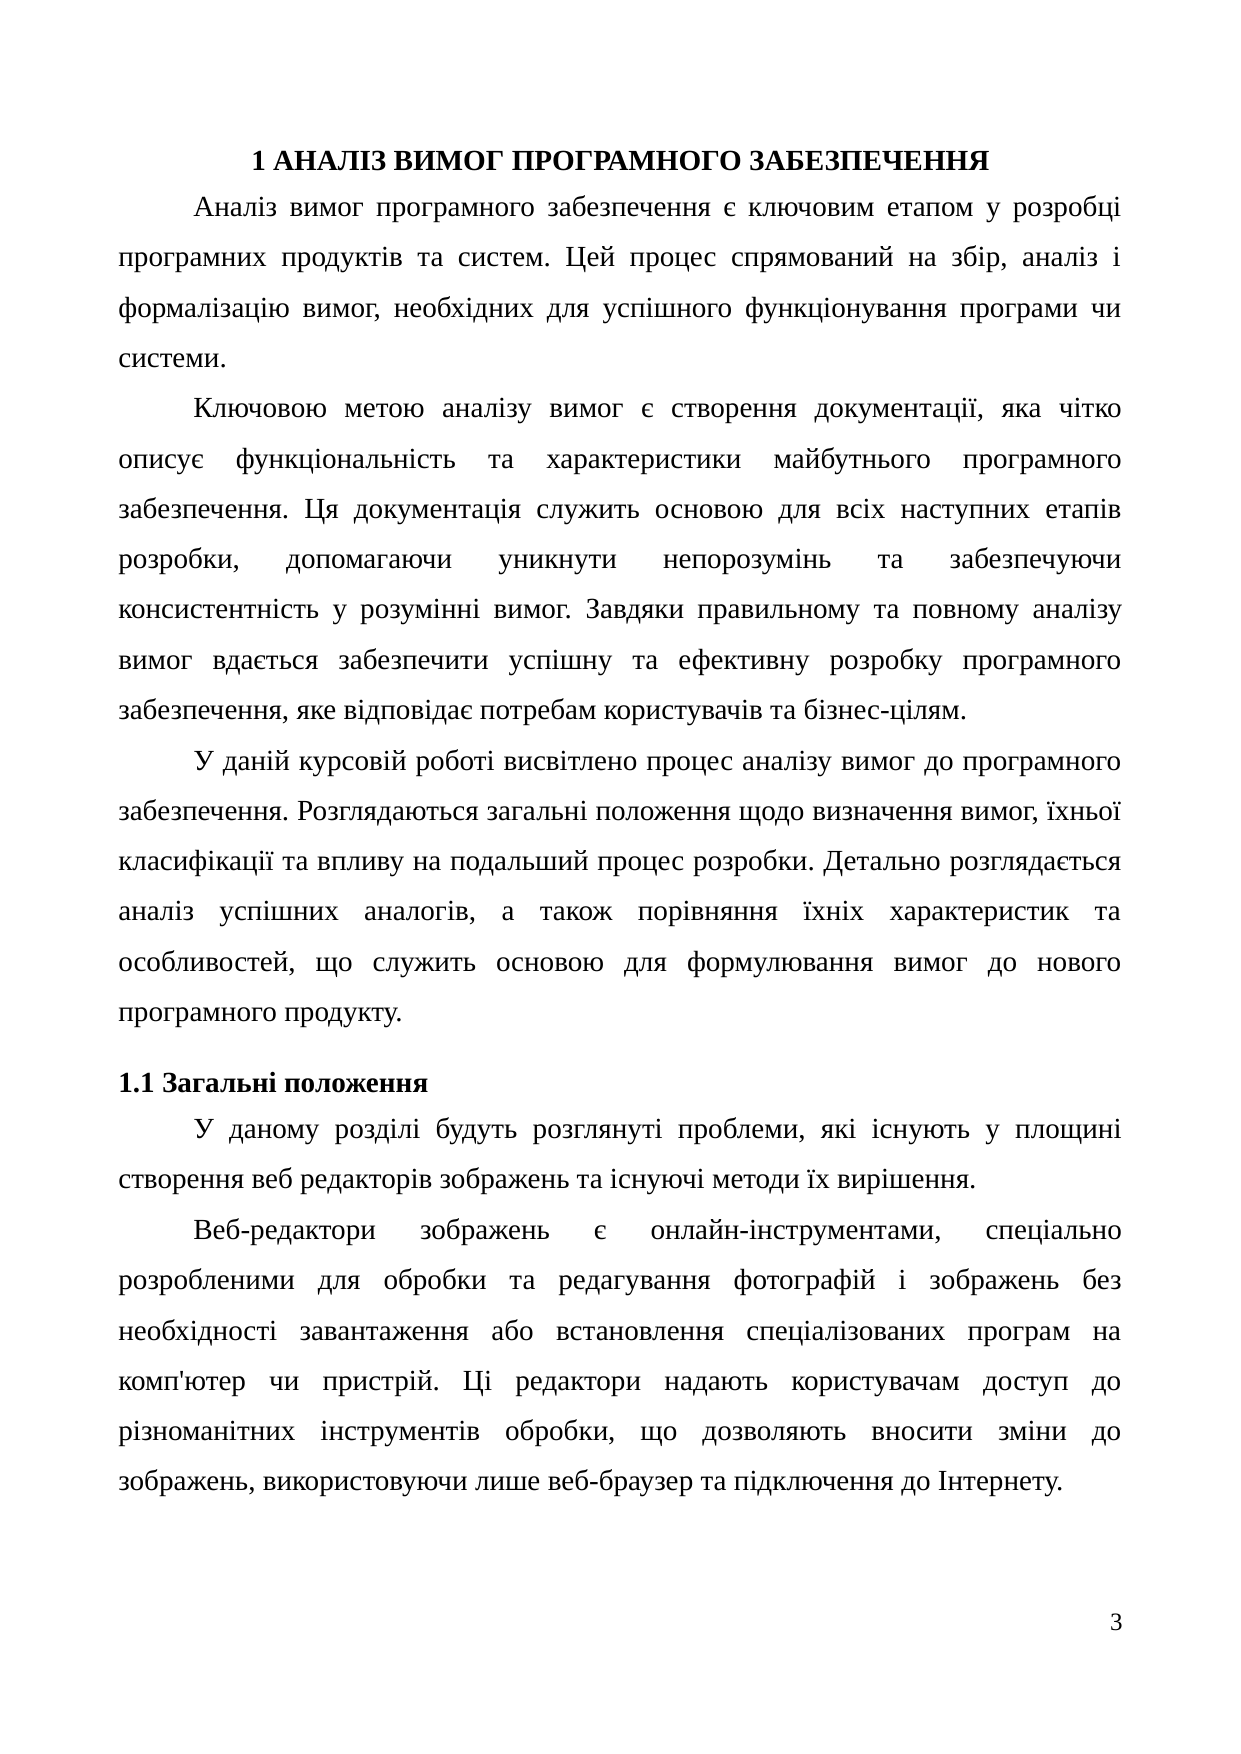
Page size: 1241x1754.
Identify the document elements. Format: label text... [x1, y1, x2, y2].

text У даній курсовій роботі висвітлено процес аналізу вимог до програмного забезпечення. Розглядаються загальні положення щодо визначення вимог, їхньої класифікації та впливу на подальший процес розробки. Детально розглядається аналіз успішних аналогів, а також порівняння їхніх характеристик та особливостей, що служить основою для формулювання вимог до нового програмного продукту. [118, 743, 1122, 1028]
text У даному розділі будуть розглянуті проблеми, які існують у площині створення веб редакторів зображень та існуючі методи їх вирішення. [118, 1111, 1122, 1195]
text Веб-редактори зображень є онлайн-інструментами, спеціально розробленими для обробки та редагування фотографій і зображень без необхідності завантаження або встановлення спеціалізованих програм на комп'ютер чи пристрій. Ці редактори надають користувачам доступ до різноманітних інструментів обробки, що дозволяють вносити зміни до зображень, використовуючи лише веб-браузер та підключення до Інтернету. [118, 1212, 1122, 1497]
subtitle 1 АНАЛІЗ ВИМОГ ПРОГРАМНОГО ЗАБЕЗПЕЧЕННЯ [118, 143, 1122, 177]
text Аналіз вимог програмного забезпечення є ключовим етапом у розробці програмних продуктів та систем. Цей процес спрямований на збір, аналіз і формалізацію вимог, необхідних для успішного функціонування програми чи системи. [118, 189, 1122, 374]
text Ключовою метою аналізу вимог є створення документації, яка чітко описує функціональність та характеристики майбутнього програмного забезпечення. Ця документація служить основою для всіх наступних етапів розробки, допомагаючи уникнути непорозумінь та забезпечуючи консистентність у розумінні вимог. Завдяки правильному та повному аналізу вимог вдається забезпечити успішну та ефективну розробку програмного забезпечення, яке відповідає потребам користувачів та бізнес-цілям. [118, 390, 1122, 726]
subtitle 1.1 Загальні положення [118, 1065, 1122, 1099]
